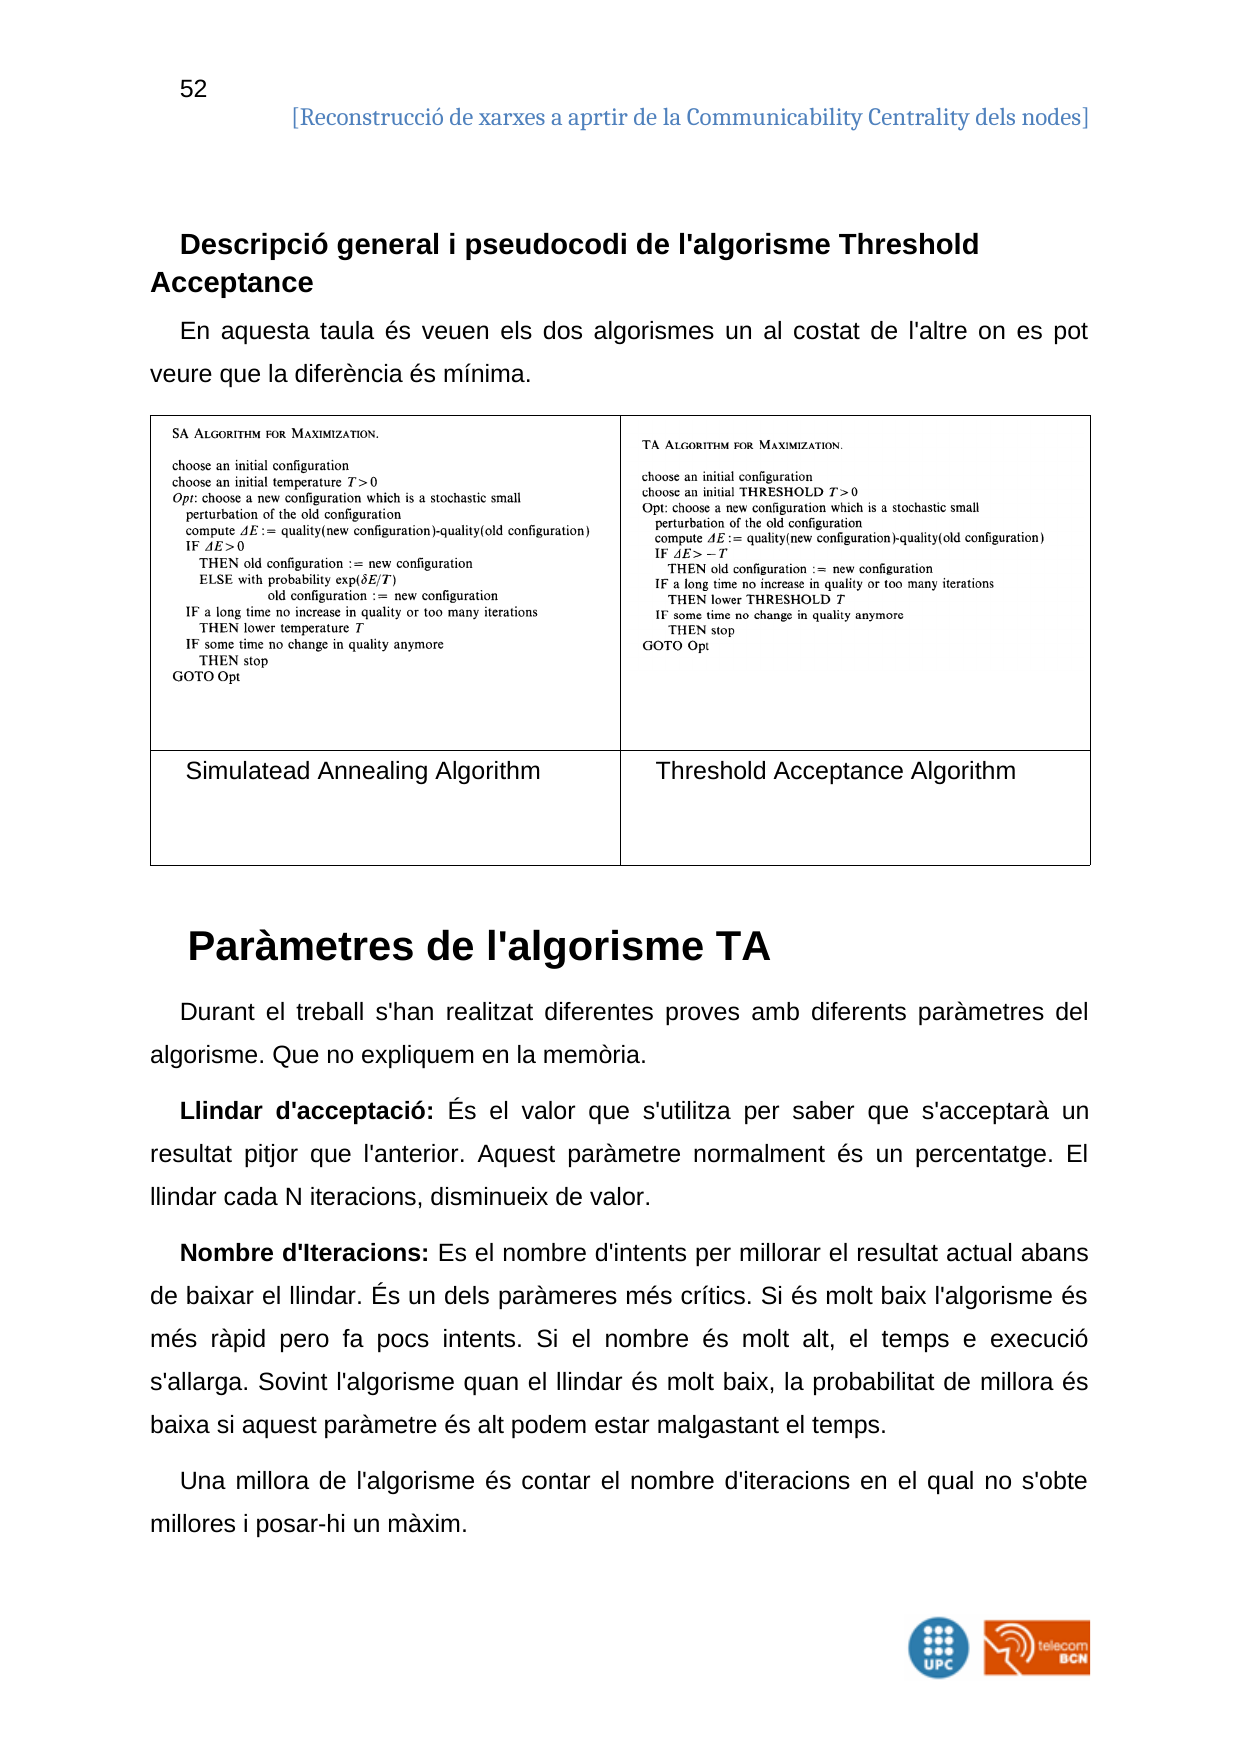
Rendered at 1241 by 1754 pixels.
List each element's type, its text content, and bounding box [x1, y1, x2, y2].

table_cell Threshold Acceptance Algorithm [621, 751, 1090, 865]
picture [155, 420, 615, 691]
subtitle Descripció general i pseudocodi de l'algorisme Threshold Acceptance [150, 227, 1090, 299]
text Una millora de l'algorisme és contar el nombre d'iteracions en el qual no s'obte millores i posar-hi un màxim. [150, 1466, 1090, 1537]
table_header [621, 416, 1090, 750]
text Durant el treball s'han realitzat diferentes proves amb diferents paràmetres del algorisme. Que no expliquem en la memòria. [150, 997, 1090, 1069]
table_header [151, 416, 620, 750]
text Nombre d'Iteracions: Es el nombre d'intents per millorar el resultat actual abans de baixar el llindar. És un dels paràmeres més crítics. Si és molt baix l'algorisme és més ràpid pero fa pocs intents. Si el nombre és molt alt, el temps e execució s'allarga. Sovint l'algorisme quan el llindar és molt baix, la probabilitat de millora és baixa si aquest paràmetre és alt podem estar malgastant el temps. [150, 1237, 1090, 1439]
subtitle Paràmetres de l'algorisme TA [187, 921, 1090, 969]
text En aquesta taula és veuen els dos algorismes un al costat de l'altre on es pot veure que la diferència és mínima. [150, 316, 1090, 388]
picture [625, 420, 1085, 671]
text Llindar d'acceptació: És el valor que s'utilitza per saber que s'acceptarà un resultat pitjor que l'anterior. Aquest paràmetre normalment és un percentatge. El llindar cada N iteracions, disminueix de valor. [150, 1096, 1090, 1211]
picture [904, 1614, 1091, 1681]
table_cell Simulatead Annealing Algorithm [151, 751, 620, 865]
